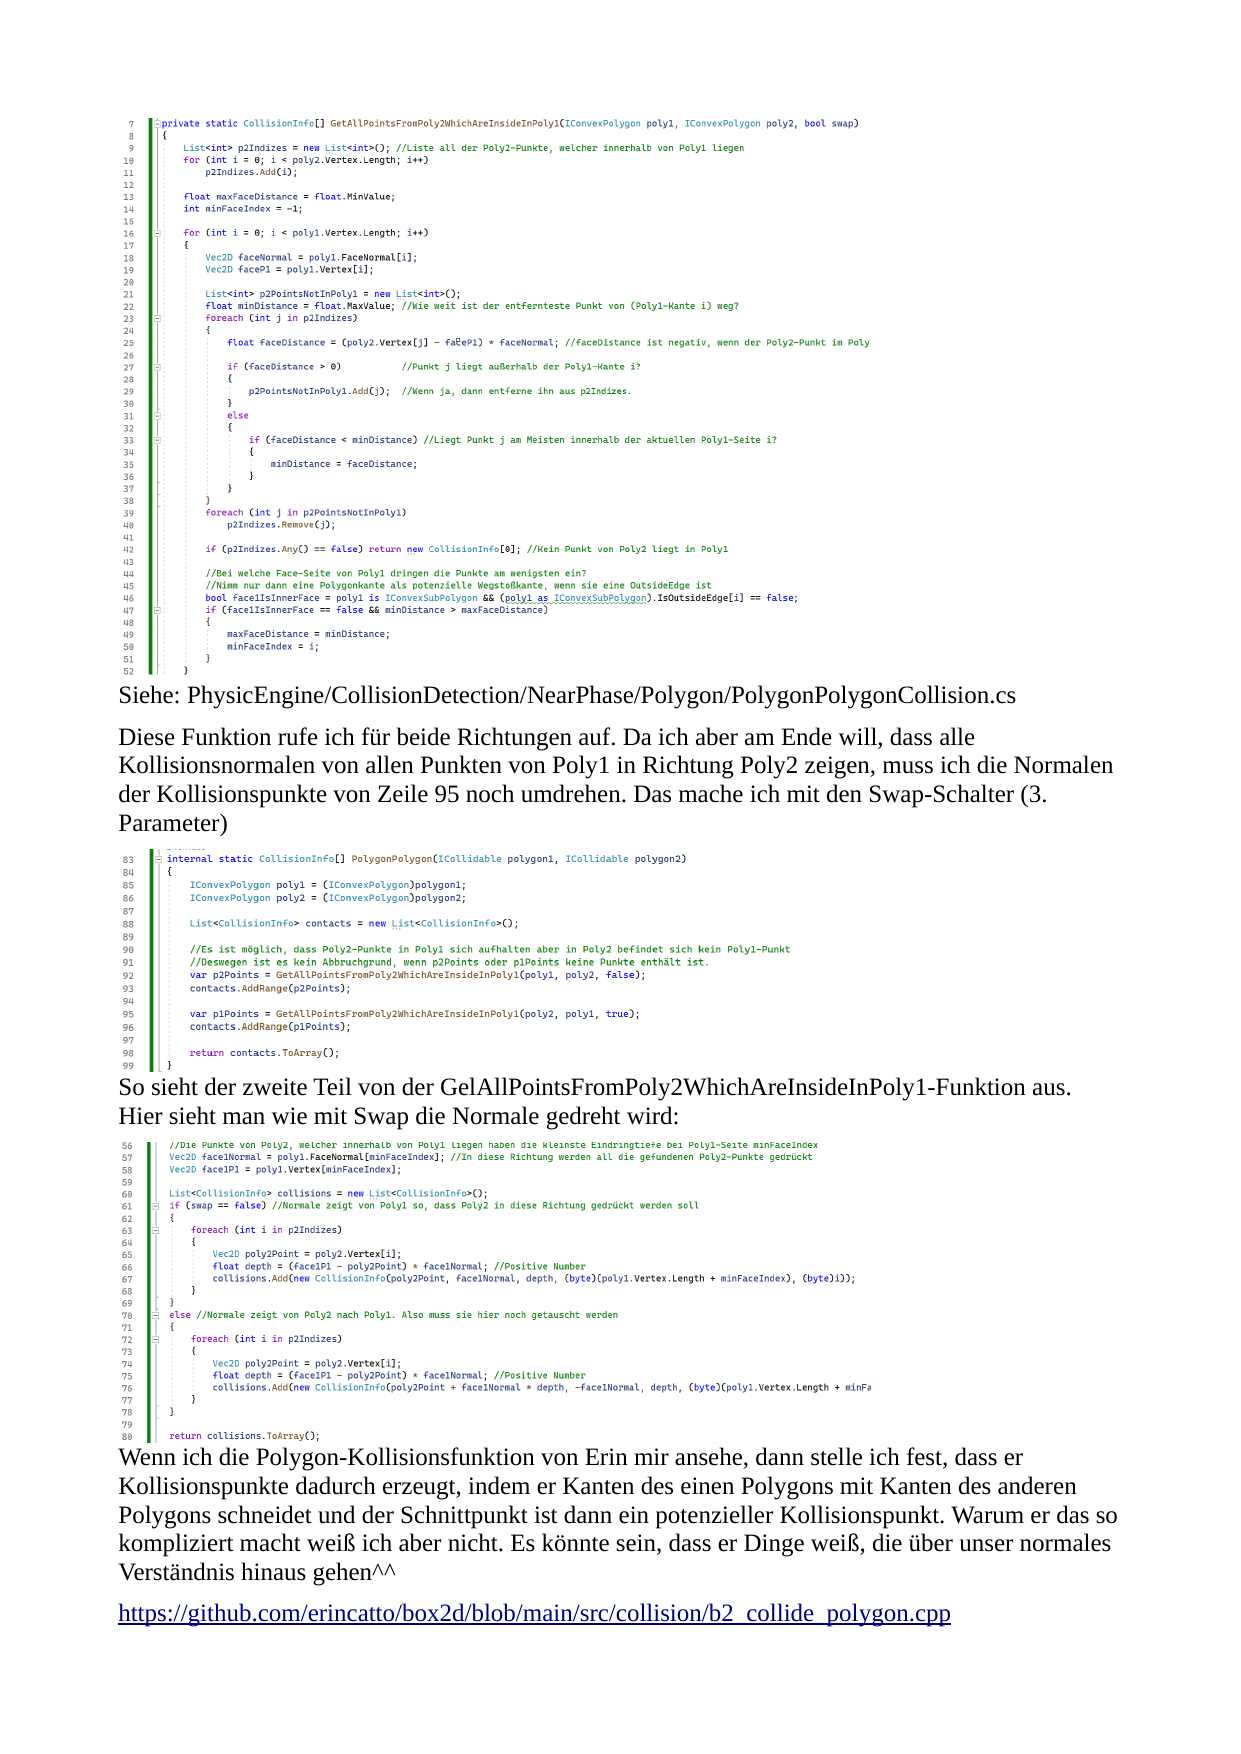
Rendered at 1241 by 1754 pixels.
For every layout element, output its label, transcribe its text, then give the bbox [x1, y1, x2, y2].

text https://github.com/erincatto/box2d/blob/main/src/collision/b2_collide_polygon.cpp [118, 1598, 1122, 1627]
text Siehe: PhysicEngine/CollisionDetection/NearPhase/Polygon/PolygonPolygonCollision.cs [118, 118, 1122, 709]
text Diese Funktion rufe ich für beide Richtungen auf. Da ich aber am Ende will, dass alle Kollisionsnormalen von allen Punkten von Poly1 in Richtung Poly2 zeigen, muss ich die Normalen der Kollisionspunkte von Zeile 95 noch umdrehen. Das mache ich mit den Swap-Schalter (3. Parameter) [118, 722, 1122, 837]
picture [118, 849, 793, 1072]
picture [118, 1142, 872, 1443]
text Wenn ich die Polygon-Kollisionsfunktion von Erin mir ansehe, dann stelle ich fest, dass er Kollisionspunkte dadurch erzeugt, indem er Kanten des einen Polygons mit Kanten des anderen Polygons schneidet und der Schnittpunkt ist dann ein potenzieller Kollisionspunkt. Warum er das so kompliziert macht weiß ich aber nicht. Es könnte sein, dass er Dinge weiß, die über unser normales Verständnis hinaus gehen^^ [118, 1142, 1122, 1586]
picture [118, 118, 871, 681]
text So sieht der zweite Teil von der GelAllPointsFromPoly2WhichAreInsideInPoly1-Funktion aus. Hier sieht man wie mit Swap die Normale gedreht wird: [118, 849, 1122, 1129]
